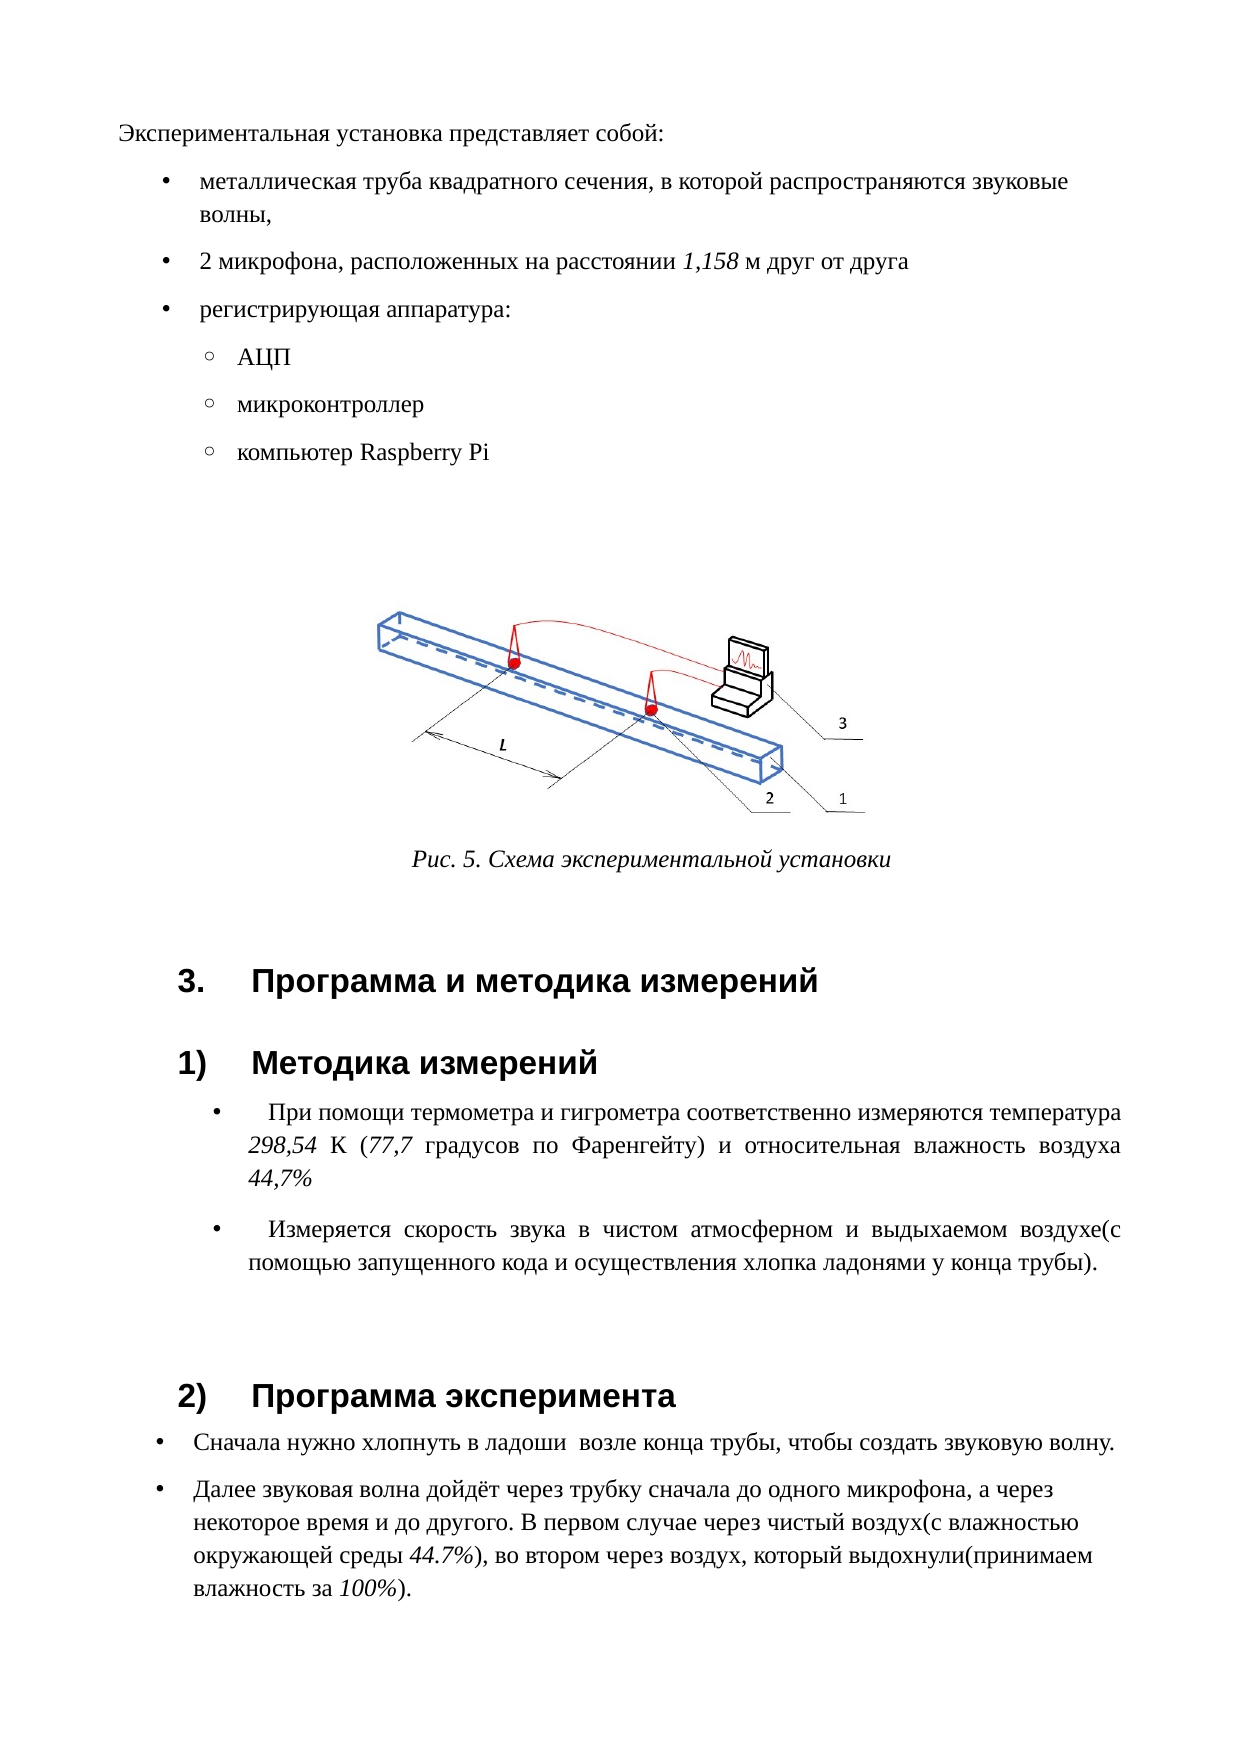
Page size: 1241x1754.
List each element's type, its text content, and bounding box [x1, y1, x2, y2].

list Сначала нужно хлопнуть в ладоши возле конца трубы, чтобы создать звуковую волну. [156, 1427, 1122, 1456]
subtitle Методика измерений [177, 1043, 1093, 1082]
text Экспериментальная установка представляет собой: [118, 118, 1122, 147]
list При помощи термометра и гигрометра соответственно измеряются температура 298,54 К (77,7 градусов по Фаренгейту) и относительная влажность воздуха 44,7% [213, 1097, 1122, 1192]
list компьютер Raspberry Pi [199, 437, 1122, 466]
text Рис. 5. Схема экспериментальной установки [177, 844, 1122, 873]
subtitle Программа эксперимента [177, 1376, 1093, 1414]
picture [353, 579, 887, 827]
list 2 микрофона, расположенных на расстоянии 1,158 м друг от друга [162, 246, 1122, 275]
list АЦП [199, 342, 1122, 370]
list регистрирующая аппаратура: [162, 294, 1122, 323]
list Измеряется скорость звука в чистом атмосферном и выдыхаемом воздухе(с помощью запущенного кода и осуществления хлопка ладонями у конца трубы). [213, 1214, 1122, 1275]
list Далее звуковая волна дойдёт через трубку сначала до одного микрофона, а через некоторое время и до другого. В первом случае через чистый воздух(с влажностью окружающей среды 44.7%), во втором через воздух, который выдохнули(принимаем влажность за 100%). [156, 1474, 1122, 1602]
list металлическая труба квадратного сечения, в которой распространяются звуковые волны, [162, 166, 1122, 227]
list микроконтроллер [199, 389, 1122, 418]
subtitle Программа и методика измерений [177, 961, 1093, 1000]
